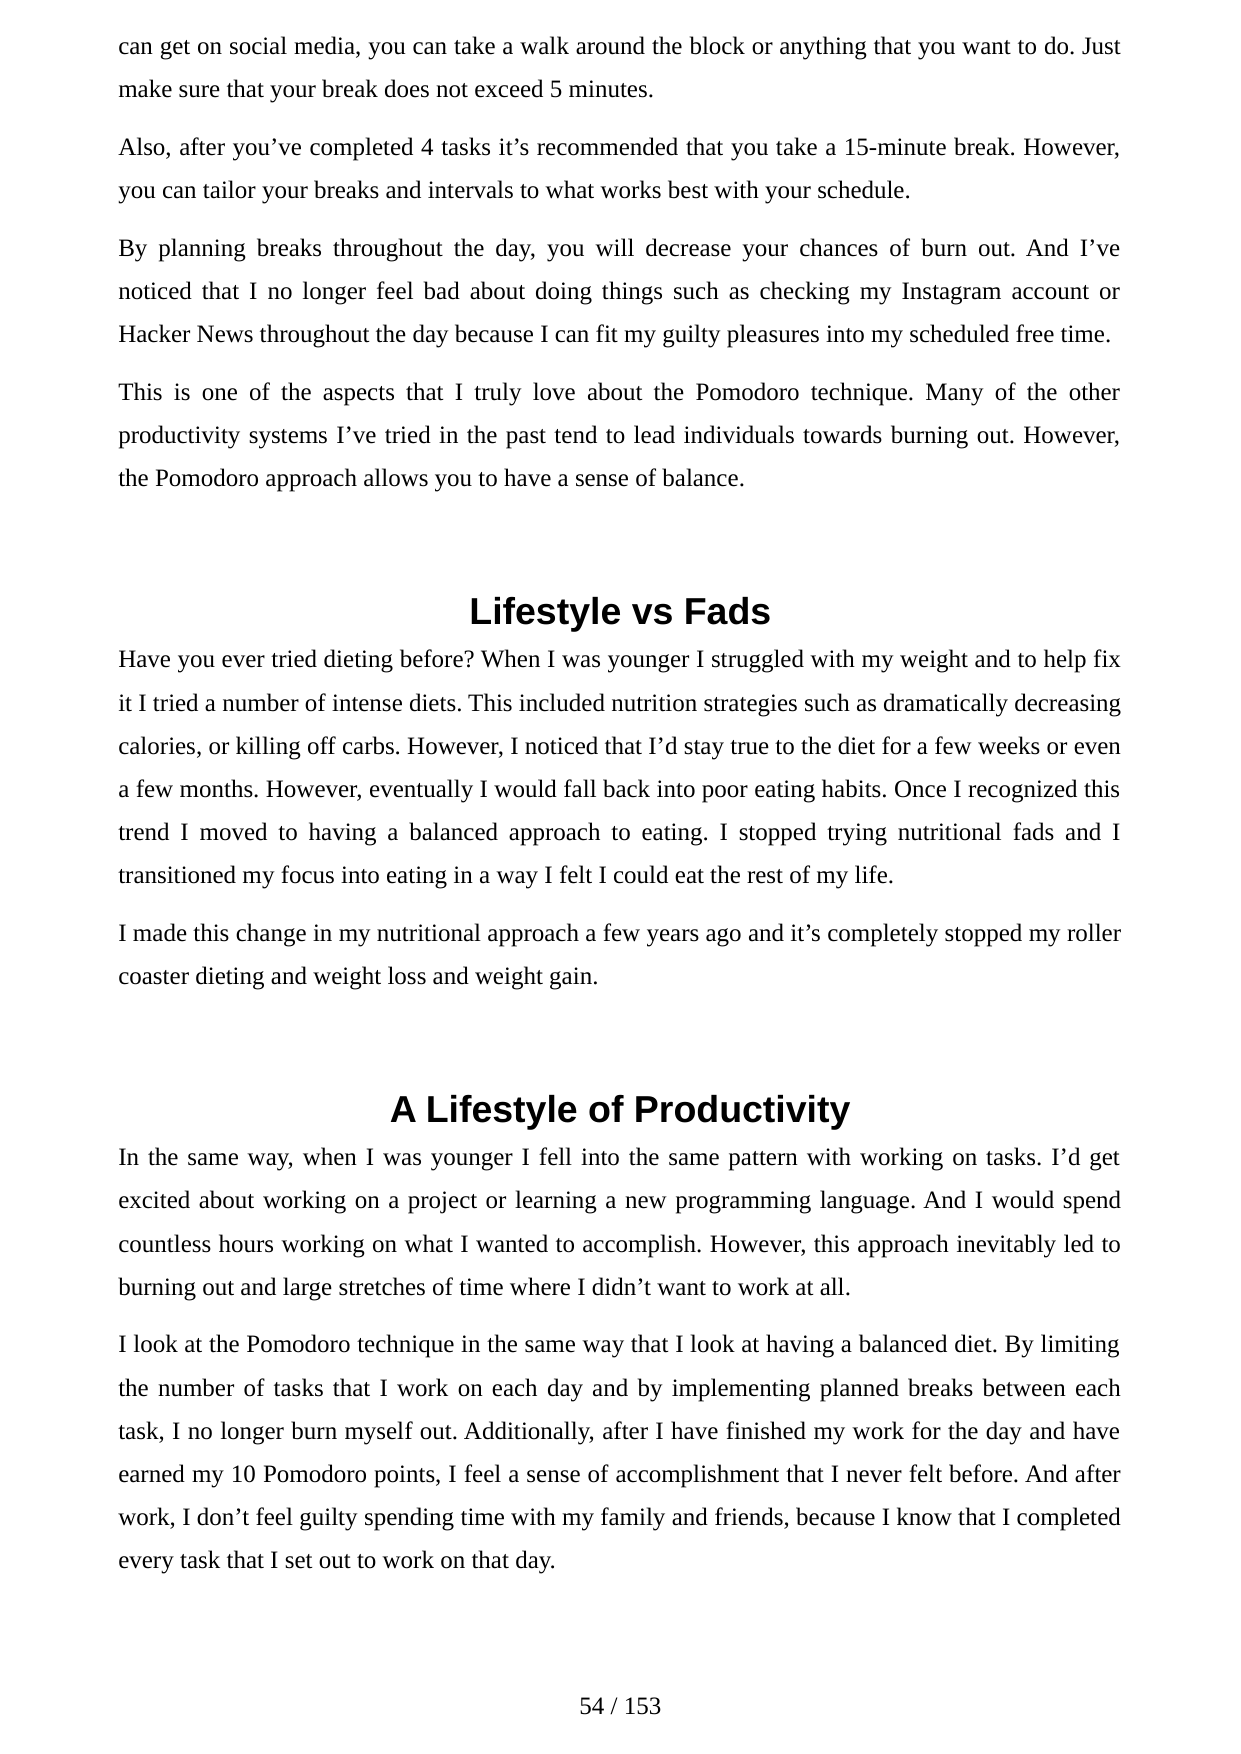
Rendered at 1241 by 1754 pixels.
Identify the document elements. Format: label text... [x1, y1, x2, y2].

text In the same way, when I was younger I fell into the same pattern with working on tasks. I’d get excited about working on a project or learning a new programming language. And I would spend countless hours working on what I wanted to accomplish. However, this approach inevitably led to burning out and large stretches of time where I didn’t want to work at all. [118, 1142, 1122, 1301]
text Also, after you’ve completed 4 tasks it’s recommended that you take a 15-minute break. However, you can tailor your breaks and intervals to what works best with your schedule. [118, 132, 1122, 204]
text Have you ever tried dieting before? When I was younger I struggled with my weight and to help fix it I tried a number of intense diets. This included nutrition strategies such as dramatically decreasing calories, or killing off carbs. However, I noticed that I’d stay true to the diet for a few weeks or even a few months. However, eventually I would fall back into poor eating habits. Once I recognized this trend I moved to having a balanced approach to eating. I stopped trying nutritional fads and I transitioned my focus into eating in a way I felt I could eat the rest of my life. [118, 644, 1122, 889]
text I made this change in my nutritional approach a few years ago and it’s completely stopped my roller coaster dieting and weight loss and weight gain. [118, 918, 1122, 990]
text can get on social media, you can take a walk around the block or anything that you want to do. Just make sure that your break does not exceed 5 minutes. [118, 31, 1122, 103]
subtitle A Lifestyle of Productivity [118, 1087, 1122, 1130]
text This is one of the aspects that I truly love about the Pomodoro technique. Many of the other productivity systems I’ve tried in the past tend to lead individuals towards burning out. However, the Pomodoro approach allows you to have a sense of balance. [118, 377, 1122, 492]
subtitle Lifestyle vs Fads [118, 589, 1122, 632]
text I look at the Pomodoro technique in the same way that I look at having a balanced diet. By limiting the number of tasks that I work on each day and by implementing planned breaks between each task, I no longer burn myself out. Additionally, after I have finished my work for the day and have earned my 10 Pomodoro points, I feel a sense of accomplishment that I never felt before. And after work, I don’t feel guilty spending time with my family and friends, because I know that I completed every task that I set out to work on that day. [118, 1329, 1122, 1574]
text By planning breaks throughout the day, you will decrease your chances of burn out. And I’ve noticed that I no longer feel bad about doing things such as checking my Instagram account or Hacker News throughout the day because I can fit my guilty pleasures into my scheduled free time. [118, 233, 1122, 348]
